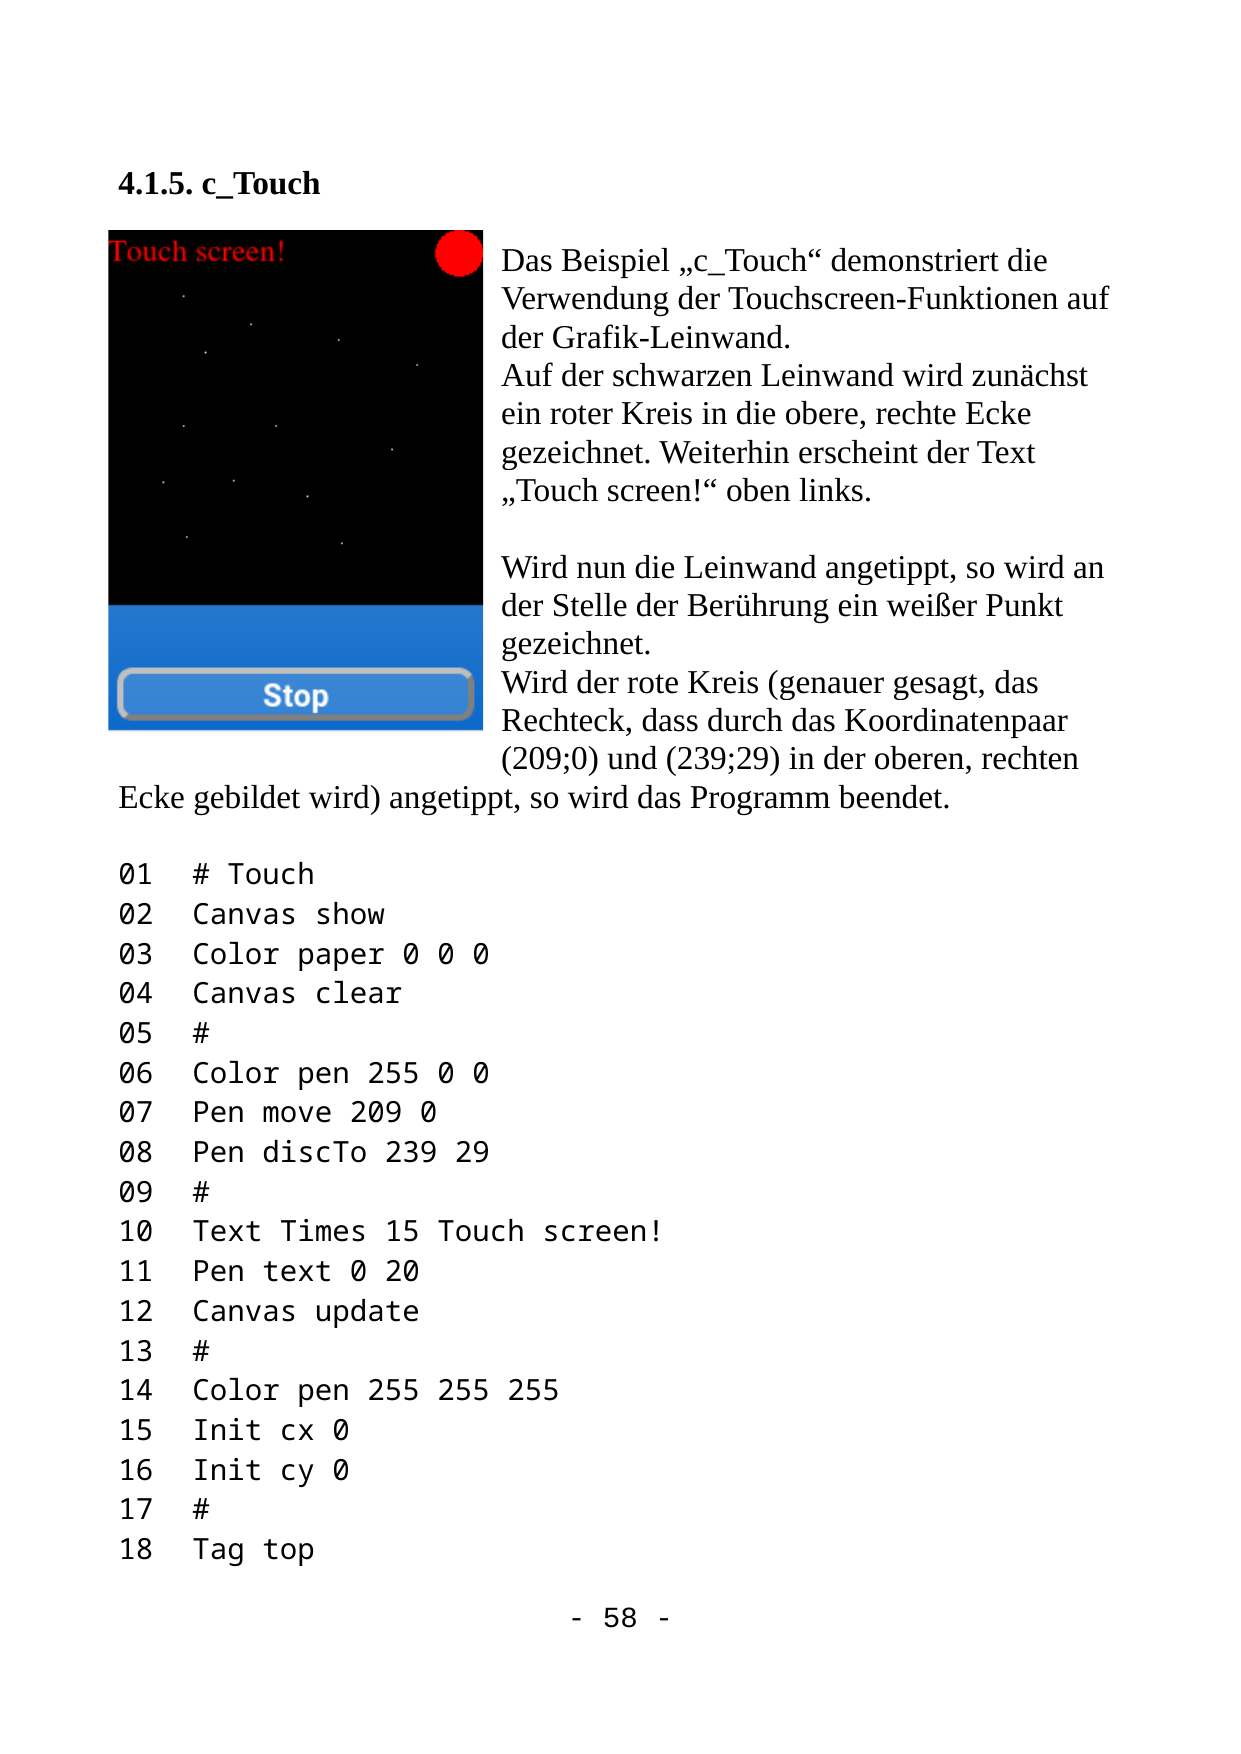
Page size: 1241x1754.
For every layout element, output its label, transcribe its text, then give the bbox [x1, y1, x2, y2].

text 01 # Touch 02 Canvas show 03 Color paper 0 0 0 04 Canvas clear 05 # 06 Color pen 255 0 0 07 Pen move 209 0 08 Pen discTo 239 29 09 # 10 Text Times 15 Touch screen! 11 Pen text 0 20 12 Canvas update 13 # 14 Color pen 255 255 255 15 Init cx 0 16 Init cy 0 17 # 18 Tag top [118, 853, 1122, 1568]
picture [108, 230, 484, 732]
text Auf der schwarzen Leinwand wird zunächst ein roter Kreis in die obere, rechte Ecke gezeichnet. Weiterhin erscheint der Text „Touch screen!“ oben links. [484, 355, 1122, 508]
text 4.1.5. c_Touch [118, 163, 1122, 202]
text Wird der rote Kreis (genauer gesagt, das Rechteck, dass durch das Koordinatenpaar (209;0) und (239;29) in der oberen, rechten Ecke gebildet wird) angetippt, so wird das Programm beendet. [118, 662, 1122, 815]
text Das Beispiel „c_Touch“ demonstriert die Verwendung der Touchscreen-Funktionen auf der Grafik-Leinwand. [484, 240, 1122, 355]
text Wird nun die Leinwand angetippt, so wird an der Stelle der Berührung ein weißer Punkt gezeichnet. [484, 547, 1122, 662]
